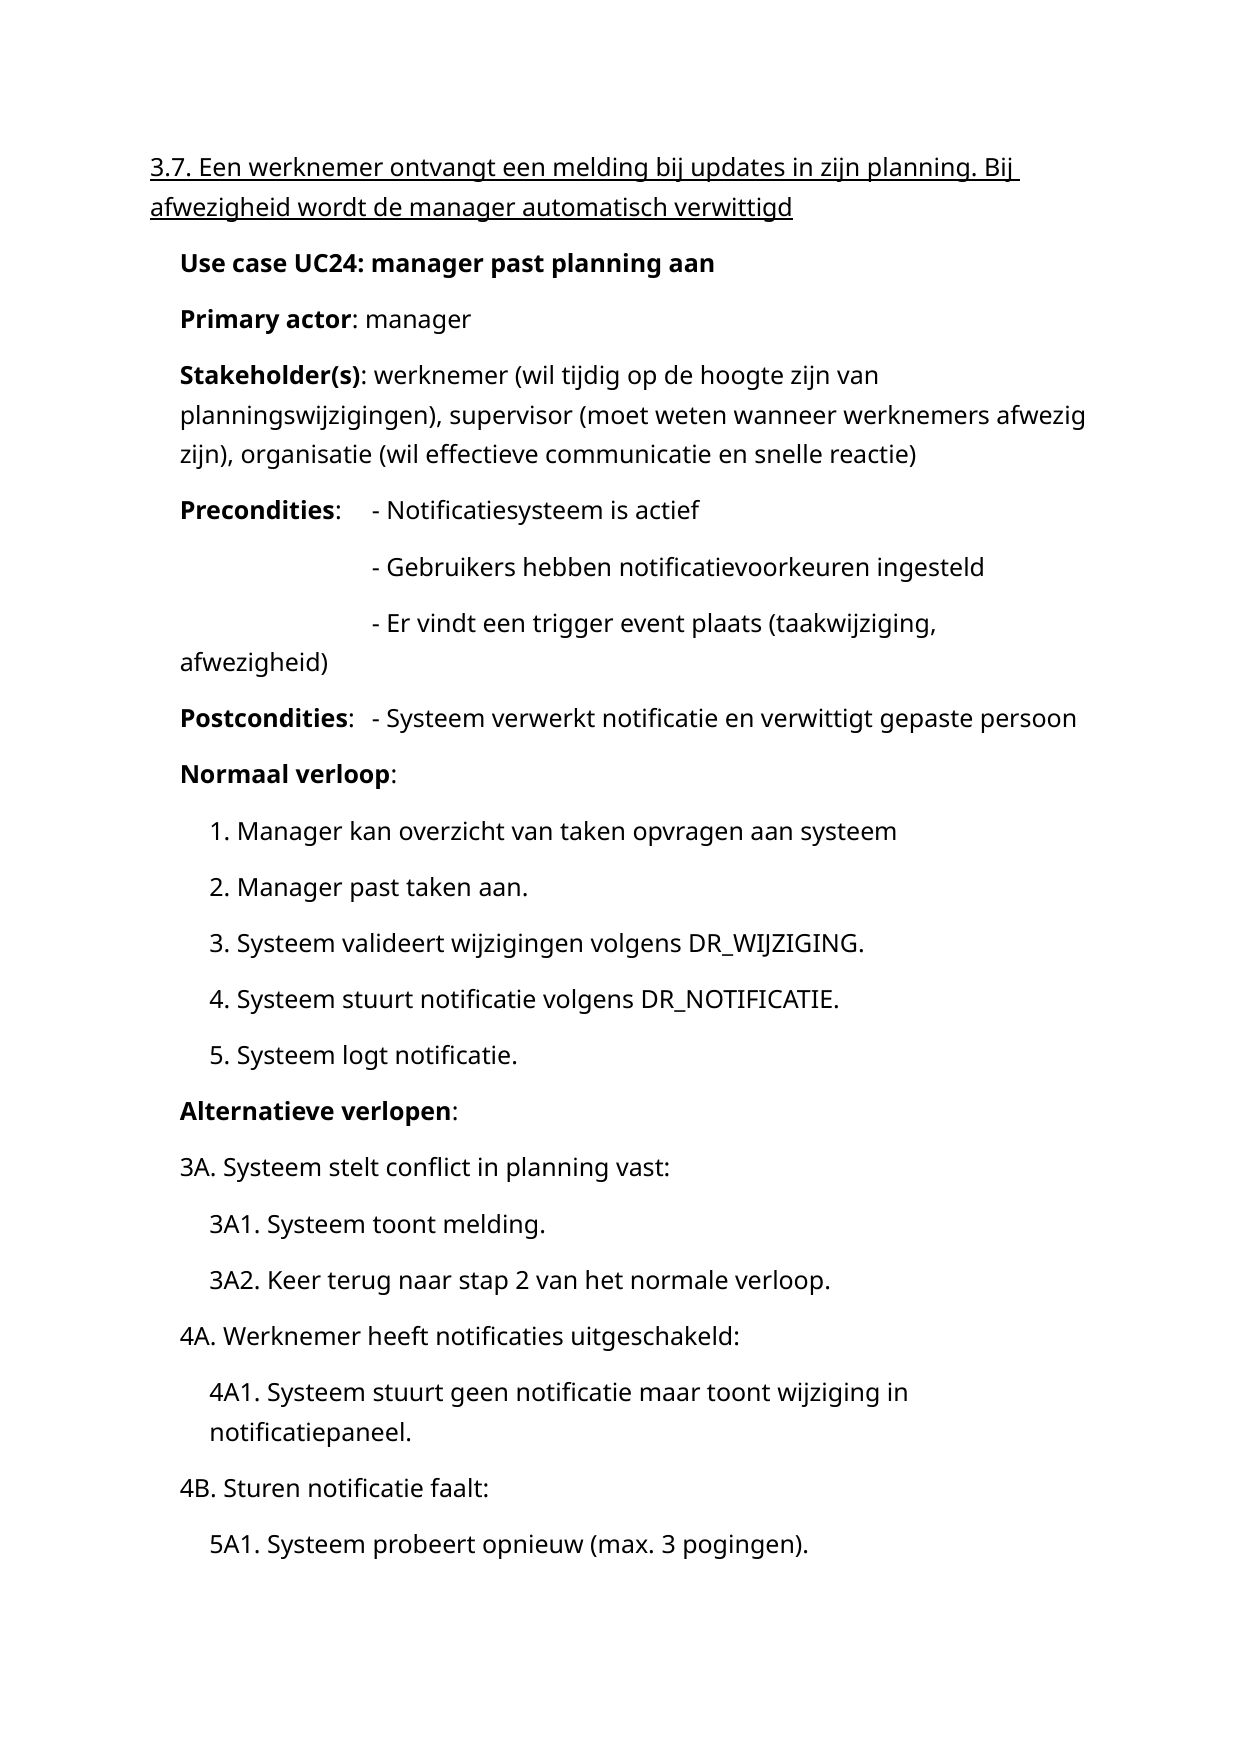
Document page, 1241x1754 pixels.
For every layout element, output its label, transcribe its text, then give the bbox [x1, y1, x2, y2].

text 5. Systeem logt notificatie. [209, 1038, 1090, 1072]
text 4A. Werknemer heeft notificaties uitgeschakeld: [179, 1318, 1090, 1353]
text 4B. Sturen notificatie faalt: [179, 1470, 1090, 1504]
text 3A. Systeem stelt conflict in planning vast: [179, 1150, 1090, 1184]
text Normaal verloop: [179, 757, 1090, 791]
text - Er vindt een trigger event plaats (taakwijziging, afwezigheid) [179, 605, 1090, 679]
text Precondities: - Notificatiesysteem is actief [179, 493, 1090, 527]
text Postcondities: - Systeem verwerkt notificatie en verwittigt gepaste persoon [179, 701, 1090, 735]
text 4. Systeem stuurt notificatie volgens DR_NOTIFICATIE. [209, 982, 1090, 1016]
text Alternatieve verlopen: [179, 1094, 1090, 1128]
text Stakeholder(s): werknemer (wil tijdig op de hoogte zijn van planningswijzigingen), supervisor (moet weten wanneer werknemers afwezig zijn), organisatie (wil effectieve communicatie en snelle reactie) [179, 358, 1090, 471]
text 5A1. Systeem probeert opnieuw (max. 3 pogingen). [209, 1526, 1090, 1561]
text - Gebruikers hebben notificatievoorkeuren ingesteld [179, 549, 1090, 583]
text 3. Systeem valideert wijzigingen volgens DR_WIJZIGING. [209, 926, 1090, 959]
text Use case UC24: manager past planning aan [179, 246, 1090, 280]
text 1. Manager kan overzicht van taken opvragen aan systeem [209, 813, 1090, 847]
text 3A2. Keer terug naar stap 2 van het normale verloop. [209, 1262, 1090, 1296]
text 4A1. Systeem stuurt geen notificatie maar toont wijziging in notificatiepaneel. [209, 1375, 1090, 1448]
text 2. Manager past taken aan. [209, 869, 1090, 903]
text Primary actor: manager [179, 302, 1090, 336]
text 3A1. Systeem toont melding. [209, 1206, 1090, 1240]
text 3.7. Een werknemer ontvangt een melding bij updates in zijn planning. Bij afwezigheid wordt de manager automatisch verwittigd [150, 150, 1090, 223]
